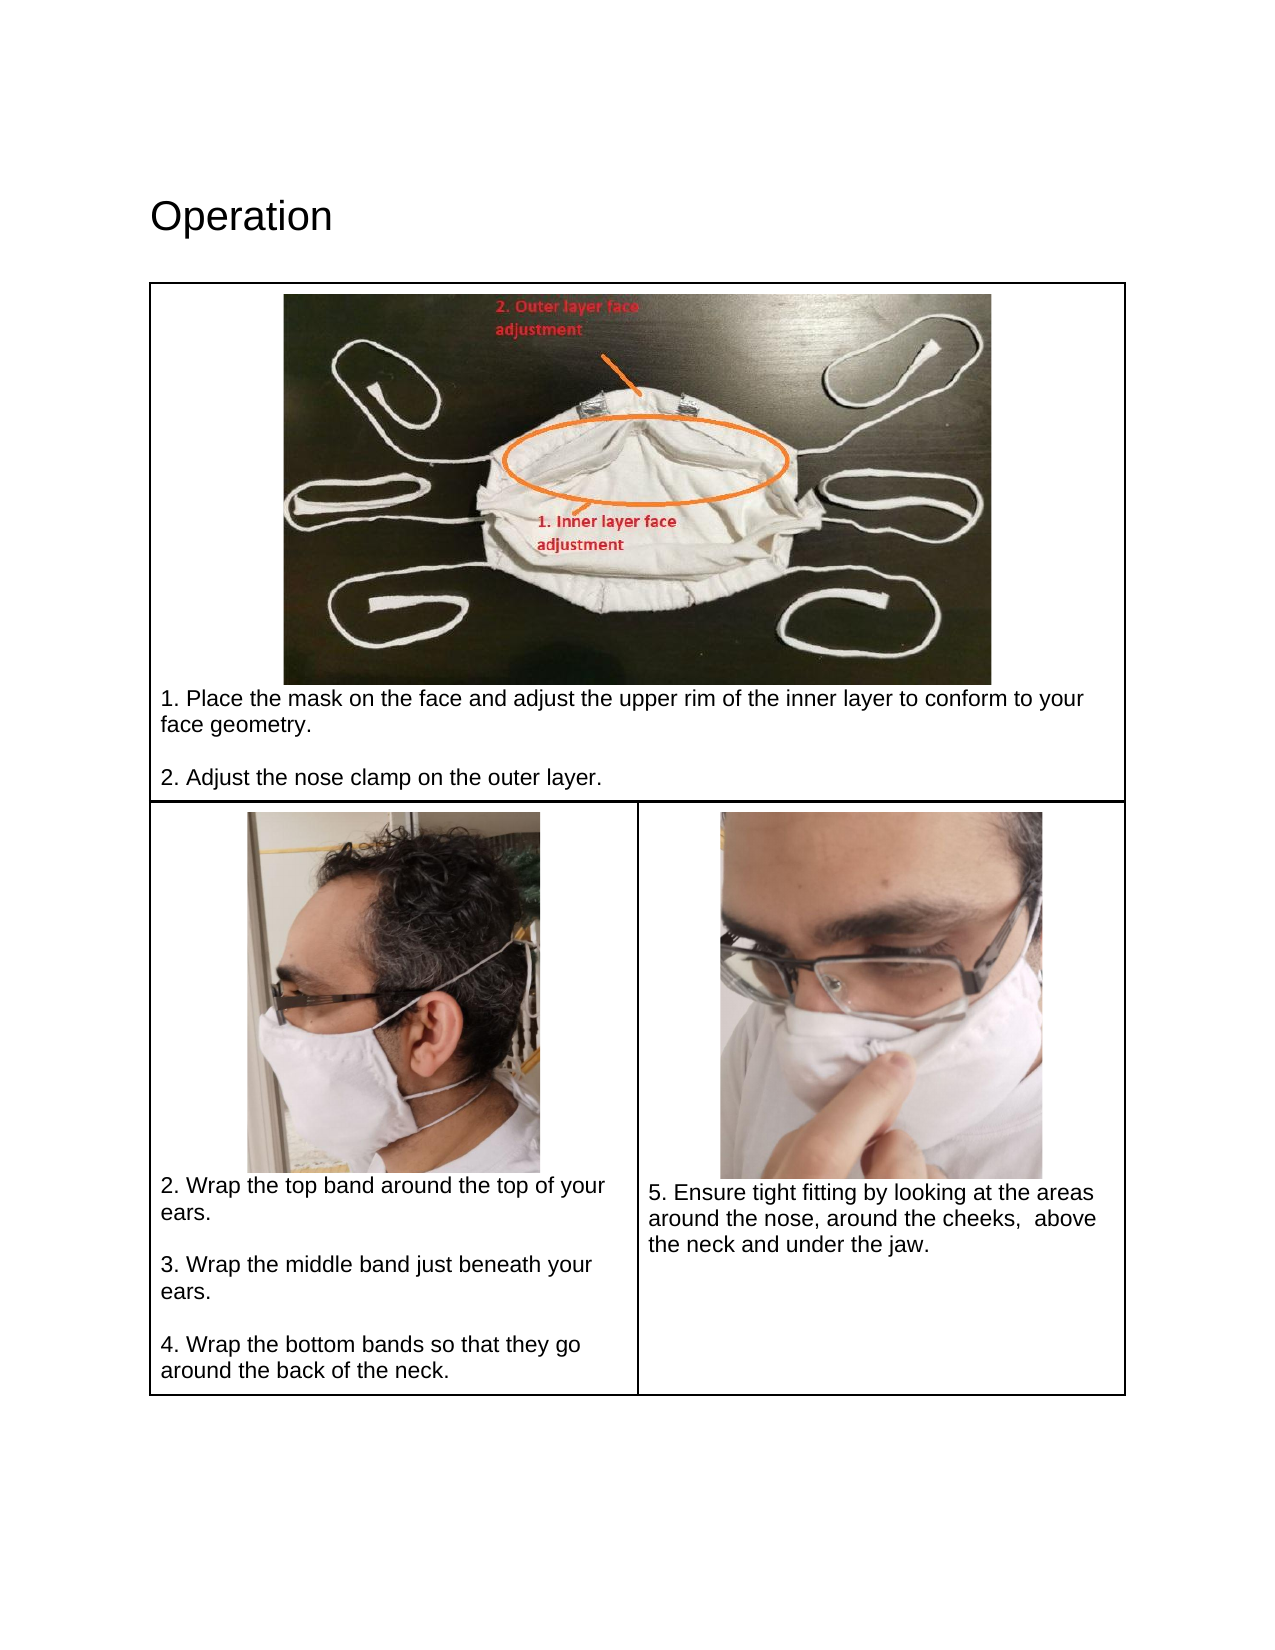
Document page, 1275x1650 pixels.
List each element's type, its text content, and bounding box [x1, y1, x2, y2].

subtitle Operation [150, 192, 1125, 239]
table_cell 2. Wrap the top band around the top of your ears. 3. Wrap the middle band just beneath your ears. 4. Wrap the bottom bands so that they go around the back of the neck. [151, 803, 637, 1394]
table_header 1. Place the mask on the face and adjust the upper rim of the inner layer to conform to your face geometry. 2. Adjust the nose clamp on the outer layer. [151, 284, 1124, 800]
table_cell 5. Ensure tight fitting by looking at the areas around the nose, around the cheeks, above the neck and under the jaw. [639, 803, 1124, 1394]
